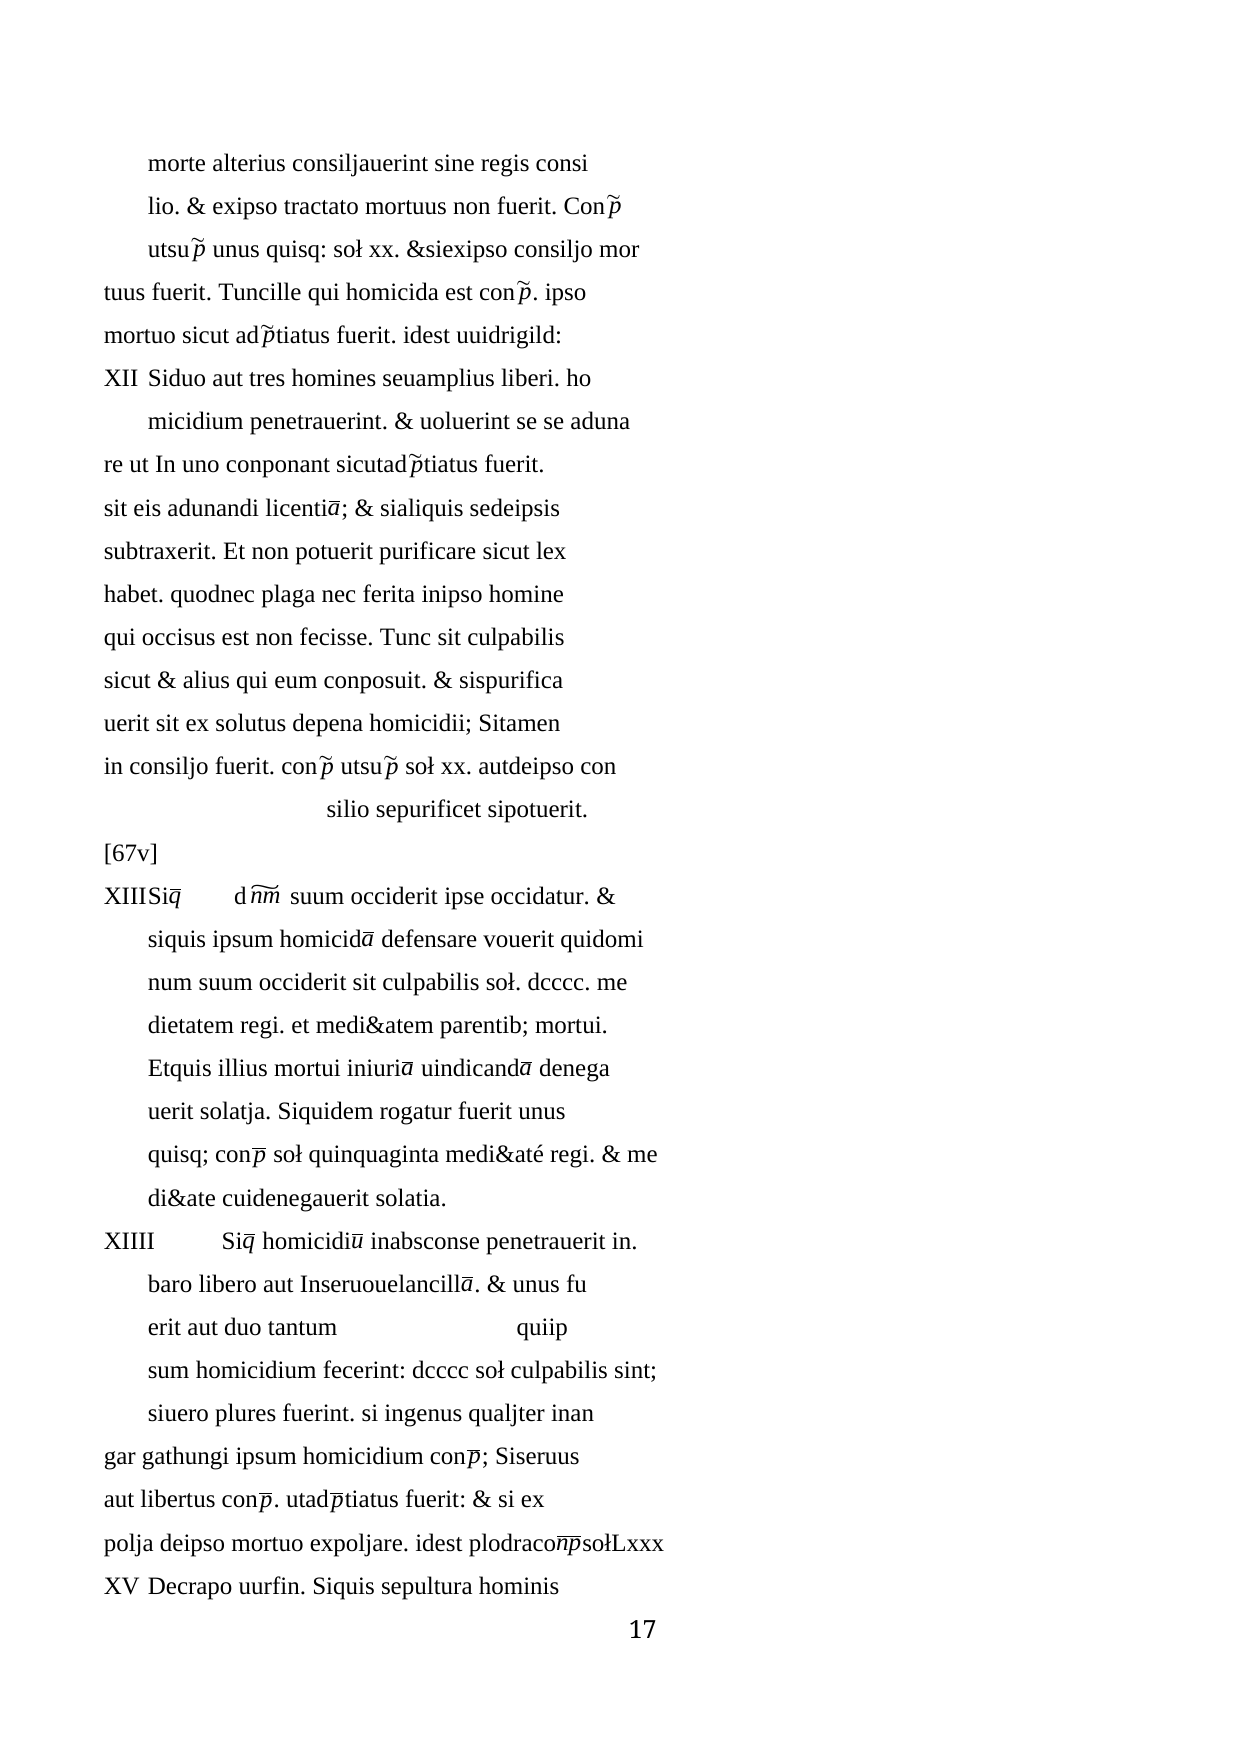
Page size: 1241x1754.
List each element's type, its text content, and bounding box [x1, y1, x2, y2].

text num suum occiderit sit culpabilis soł. dcccc. me [103, 967, 1211, 996]
text quisq; con soł quinquaginta medi&até regi. & me [103, 1139, 1211, 1168]
text sum homicidium fecerint: dcccc soł culpabilis sint; [103, 1355, 1211, 1384]
text Etquis illius mortui iniuri uindicand denega [103, 1053, 1211, 1082]
text aut libertus con. utadtiatus fuerit: & si ex [103, 1484, 1211, 1513]
text polja deipso mortuo expoljare. idest plodracosołLxxx [103, 1528, 1211, 1556]
text in consiljo fuerit. con utsu soł xx. autdeipso con [103, 751, 1211, 780]
text re ut In uno conponant sicutadtiatus fuerit. [103, 449, 1211, 478]
text uerit sit ex solutus depena homicidii; Sitamen [103, 708, 1211, 737]
text XIIII Si homicidi inabsconse penetrauerit in. [103, 1226, 1211, 1254]
text uerit solatja. Siquidem rogatur fuerit unus [103, 1096, 1211, 1125]
text habet. quodnec plaga nec ferita inipso homine [103, 579, 1211, 608]
text micidium penetrauerint. & uoluerint se se aduna [103, 406, 1211, 435]
text baro libero aut Inseruouelancill. & unus fu [103, 1269, 1211, 1298]
text sicut & alius qui eum conposuit. & sispurifica [103, 665, 1211, 694]
text XV Decrapo uurfin. Siquis sepultura hominis [103, 1571, 1211, 1599]
text XII Siduo aut tres homines seuamplius liberi. ho [103, 363, 1211, 392]
text silio sepurificet sipotuerit. [103, 794, 1211, 823]
text di&ate cuidenegauerit solatia. [103, 1183, 1211, 1211]
text morte alterius consiljauerint sine regis consi [103, 148, 1211, 176]
text lio. & exipso tractato mortuus non fuerit. Con [103, 191, 1211, 219]
text XIII Si d suum occiderit ipse occidatur. & [103, 881, 1211, 909]
text siquis ipsum homicid defensare vouerit quidomi [103, 924, 1211, 953]
text sit eis adunandi licenti; & sialiquis sedeipsis [103, 493, 1211, 521]
text erit aut duo tantum quiip [103, 1312, 1211, 1341]
text gar gathungi ipsum homicidium con; Siseruus [103, 1441, 1211, 1470]
text dietatem regi. et medi&atem parentib; mortui. [103, 1010, 1211, 1039]
text subtraxerit. Et non potuerit purificare sicut lex [103, 536, 1211, 564]
text tuus fuerit. Tuncille qui homicida est con. ipso [103, 277, 1211, 306]
text mortuo sicut adtiatus fuerit. idest uuidrigild: [103, 320, 1211, 349]
text qui occisus est non fecisse. Tunc sit culpabilis [103, 622, 1211, 651]
text [67v] [103, 838, 1211, 866]
text siuero plures fuerint. si ingenus qualjter inan [103, 1398, 1211, 1427]
text utsu unus quisq: soł xx. &siexipso consiljo mor [103, 234, 1211, 263]
